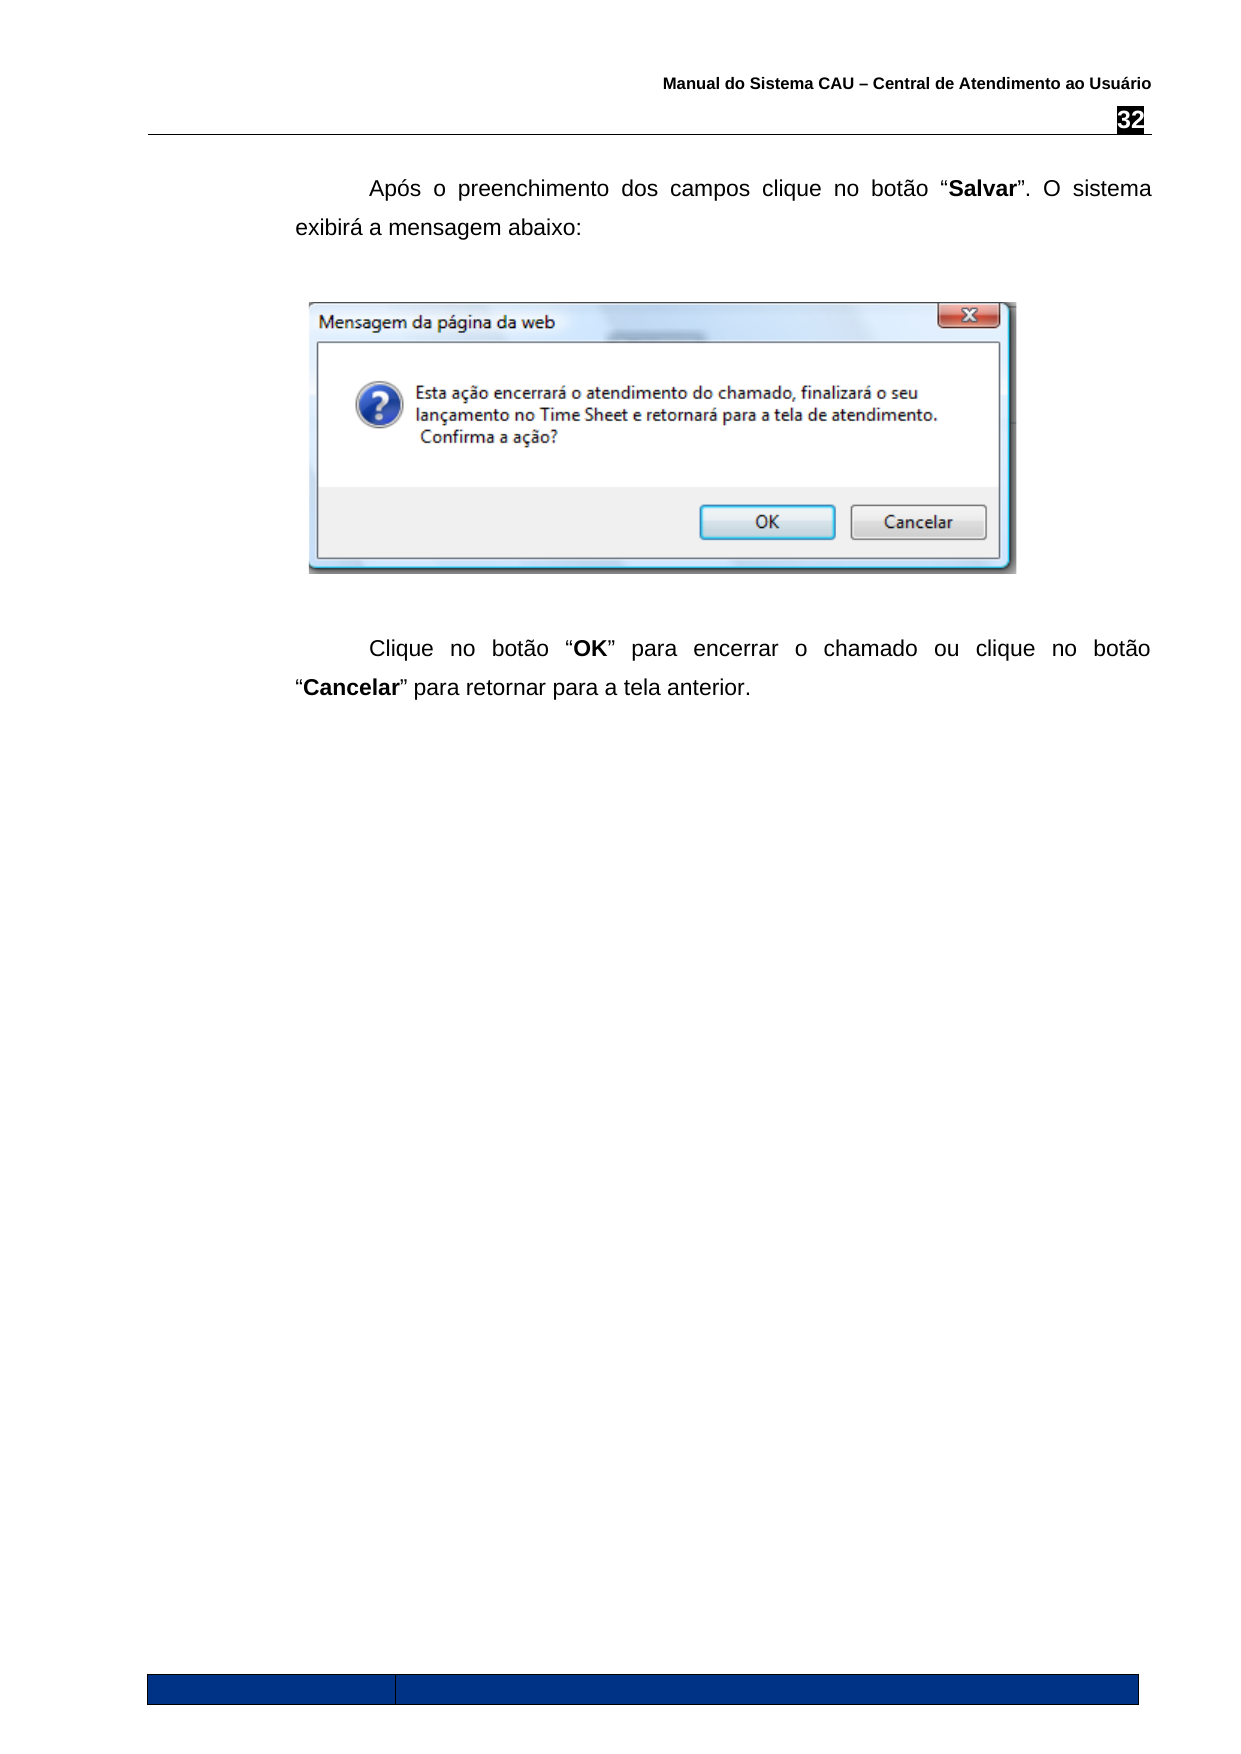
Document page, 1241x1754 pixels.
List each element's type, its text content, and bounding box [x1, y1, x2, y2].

picture [308, 302, 1017, 574]
text Após o preenchimento dos campos clique no botão “Salvar”. O sistema exibirá a mensagem abaixo: [295, 175, 1152, 241]
text Clique no botão “OK” para encerrar o chamado ou clique no botão “Cancelar” para retornar para a tela anterior. [295, 635, 1152, 701]
